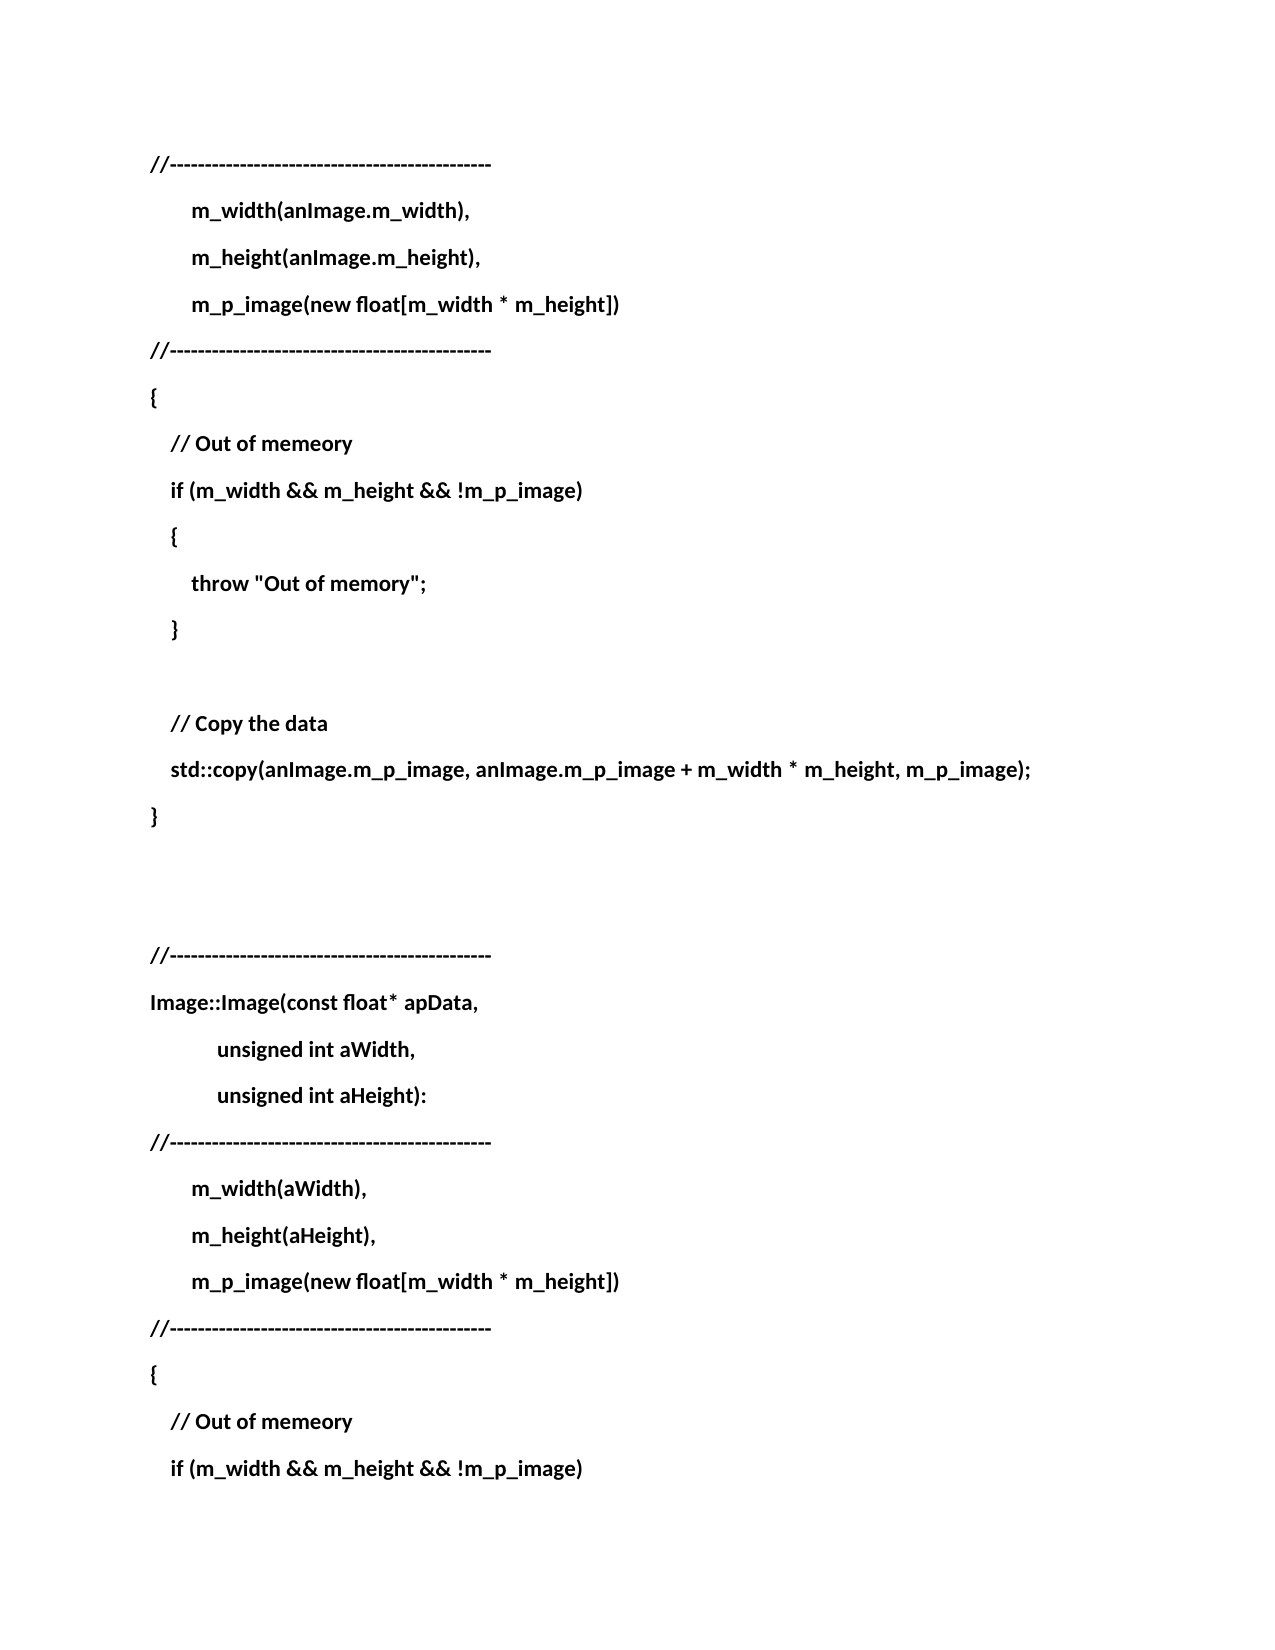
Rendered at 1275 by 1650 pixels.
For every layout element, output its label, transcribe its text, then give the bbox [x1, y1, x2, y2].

text m_p_image(new float[m_width * m_height]) [150, 290, 1125, 318]
text { [150, 1361, 1125, 1389]
text //---------------------------------------------- [150, 1314, 1125, 1342]
text //---------------------------------------------- [150, 150, 1125, 178]
text // Copy the data [150, 709, 1125, 737]
text // Out of memeory [150, 429, 1125, 457]
text // Out of memeory [150, 1407, 1125, 1435]
text Image::Image(const float* apData, [150, 988, 1125, 1016]
text m_width(anImage.m_width), [150, 197, 1125, 224]
text m_p_image(new float[m_width * m_height]) [150, 1267, 1125, 1296]
text { [150, 522, 1125, 551]
text throw "Out of memory"; [150, 569, 1125, 597]
text //---------------------------------------------- [150, 942, 1125, 969]
text m_width(aWidth), [150, 1174, 1125, 1202]
text unsigned int aHeight): [150, 1081, 1125, 1109]
text if (m_width && m_height && !m_p_image) [150, 1454, 1125, 1482]
text if (m_width && m_height && !m_p_image) [150, 476, 1125, 504]
text //---------------------------------------------- [150, 336, 1125, 364]
text unsigned int aWidth, [150, 1035, 1125, 1063]
text m_height(anImage.m_height), [150, 243, 1125, 271]
text std::copy(anImage.m_p_image, anImage.m_p_image + m_width * m_height, m_p_image); [150, 755, 1125, 783]
text } [150, 616, 1125, 644]
text m_height(aHeight), [150, 1221, 1125, 1249]
text { [150, 383, 1125, 411]
text //---------------------------------------------- [150, 1128, 1125, 1156]
text } [150, 802, 1125, 830]
